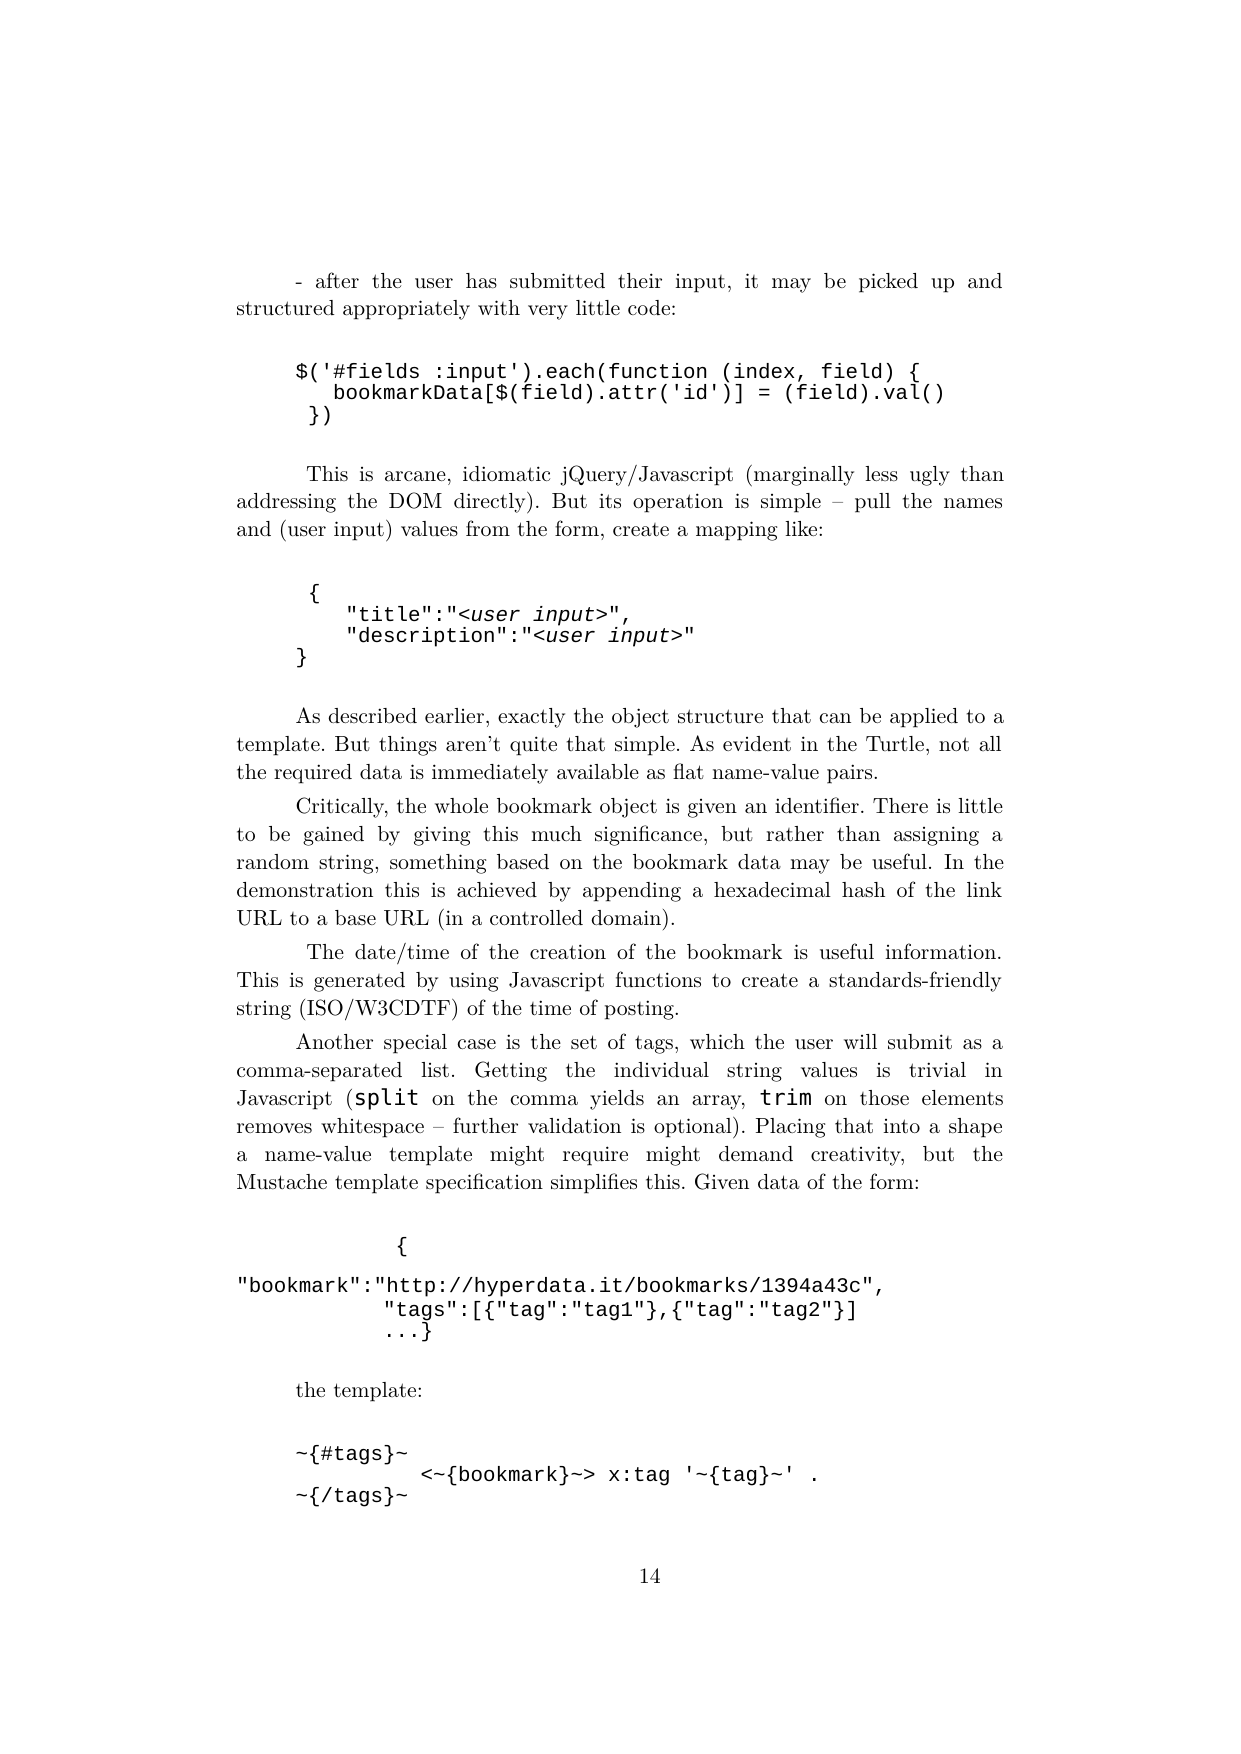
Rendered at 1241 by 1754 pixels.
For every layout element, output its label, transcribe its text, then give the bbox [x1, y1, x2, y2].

text "title":"<user input>", [236, 604, 1004, 625]
text <~{bookmark}~> x:tag '~{tag}~' . [236, 1464, 1004, 1486]
text As described earlier, exactly the object structure that can be applied to a template. But things aren’t quite that simple. As evident in the Turtle, not all the required data is immediately available as flat name-value pairs. [236, 702, 1004, 786]
text ~{#tags}~ [236, 1443, 1004, 1464]
text }) [236, 404, 1004, 425]
text $('#fields :input').each(function (index, field) { [236, 361, 1004, 383]
text Another special case is the set of tags, which the user will submit as a comma-separated list. Getting the individual string values is trivial in Javascript (split on the comma yields an array, trim on those elements removes whitespace – further validation is optional). Placing that into a shape a name-value template might require might demand creativity, but the Mustache template specification simplifies this. Given data of the form: [236, 1027, 1004, 1195]
text - after the user has submitted their input, it may be picked up and structured appropriately with very little code: [236, 266, 1004, 322]
text This is arcane, idiomatic jQuery/Javascript (marginally less ugly than addressing the DOM directly). But its operation is simple – pull the names and (user input) values from the form, create a mapping like: [236, 459, 1004, 543]
text Critically, the whole bookmark object is given an identifier. There is little to be gained by giving this much significance, but rather than assigning a random string, something based on the bookmark data may be useful. In the demonstration this is achieved by appending a hexadecimal hash of the link URL to a base URL (in a controlled domain). [236, 792, 1004, 932]
text "tags":[{"tag":"tag1"},{"tag":"tag2"}] [236, 1299, 1004, 1320]
text } [236, 647, 1004, 668]
text { [236, 583, 1004, 604]
text bookmarkData[$(field).attr('id')] = (field).val() [236, 383, 1004, 404]
text ...} [236, 1320, 1004, 1342]
text the template: [236, 1375, 1004, 1403]
text "description":"<user input>" [236, 625, 1004, 647]
text The date/time of the creation of the bookmark is useful information. This is generated by using Javascript functions to create a standards-friendly string (ISO/W3CDTF) of the time of posting. [236, 937, 1004, 1021]
text ~{/tags}~ [236, 1486, 1004, 1507]
text { [236, 1235, 1004, 1256]
text "bookmark":"http://hyperdata.it/bookmarks/1394a43c", [236, 1256, 1004, 1299]
